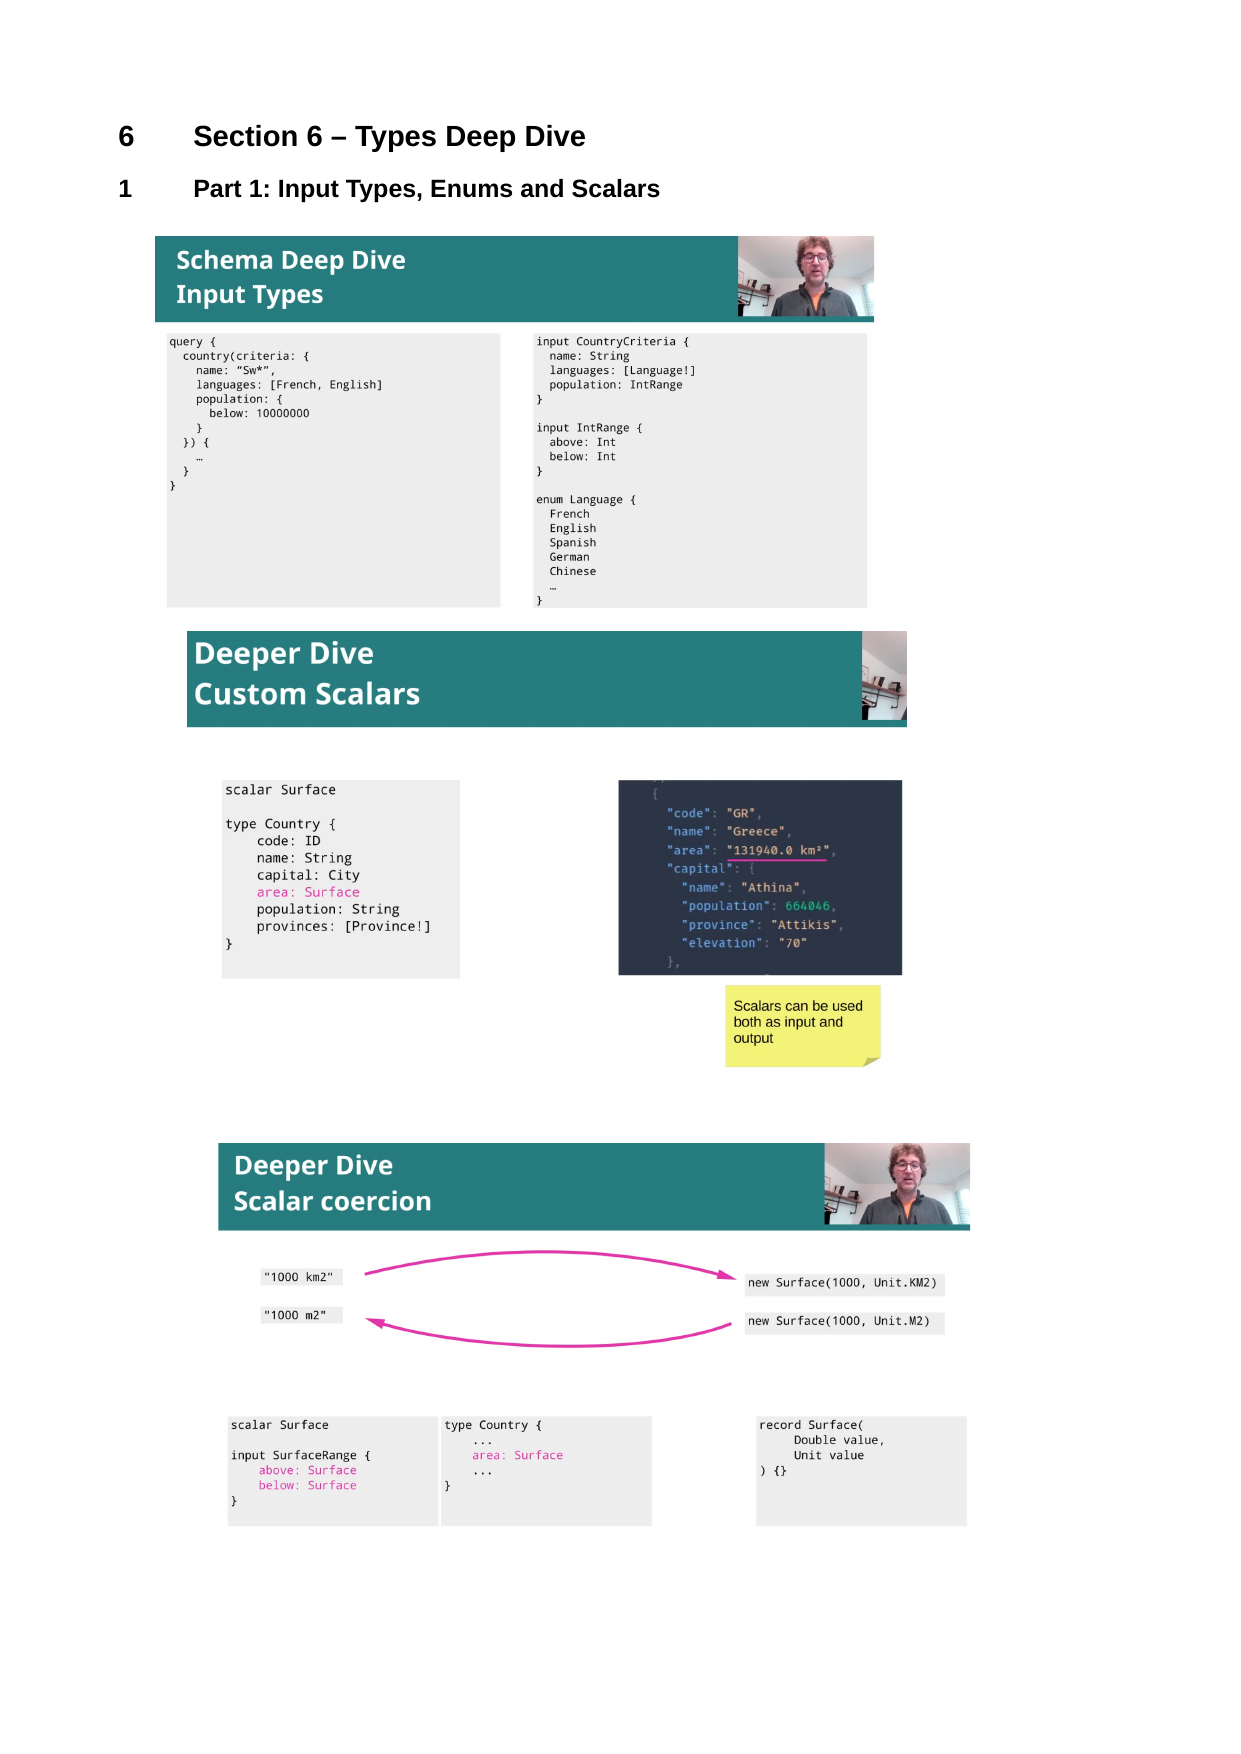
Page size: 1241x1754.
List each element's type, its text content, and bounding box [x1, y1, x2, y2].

subtitle Part 1: Input Types, Enums and Scalars [118, 174, 1122, 202]
picture [155, 236, 875, 609]
picture [218, 1143, 971, 1531]
picture [187, 631, 907, 1075]
subtitle Section 6 – Types Deep Dive [118, 119, 1122, 153]
